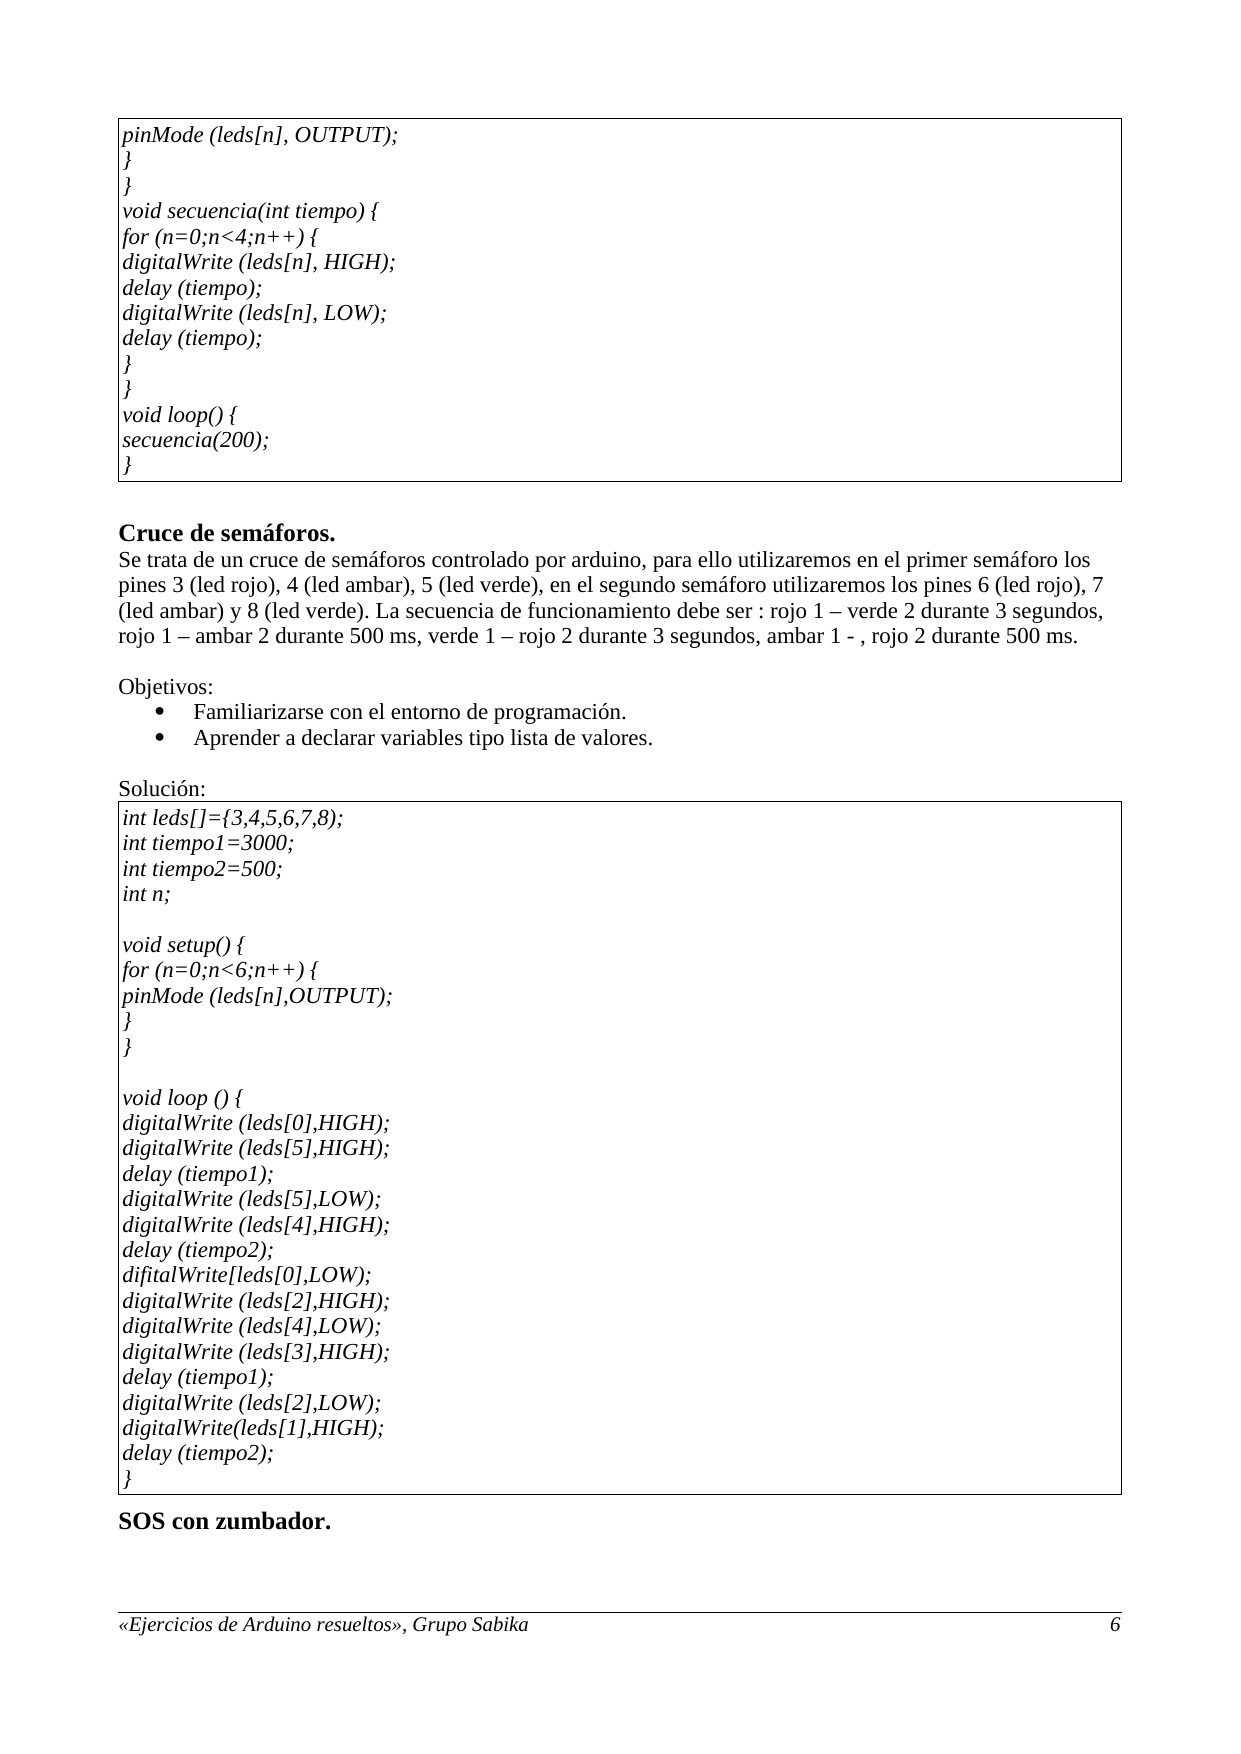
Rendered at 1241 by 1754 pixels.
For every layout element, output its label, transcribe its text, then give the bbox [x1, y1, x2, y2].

text } [119, 1462, 1121, 1494]
text } [133, 347, 1121, 372]
text int tiempo2=500; [285, 852, 1121, 877]
text delay (tiempo2); [276, 1436, 1121, 1462]
text Cruce de semáforos. [335, 519, 1122, 547]
text void loop () { [119, 1081, 1121, 1106]
text } [133, 169, 1121, 194]
text } [133, 1004, 1121, 1030]
list Aprender a declarar variables tipo lista de valores. [654, 725, 1122, 750]
text } [133, 1030, 1121, 1055]
text digitalWrite (leds[n], HIGH); [321, 245, 1121, 271]
text SOS con zumbador. [331, 1507, 1122, 1534]
text Solución: [206, 776, 1122, 801]
text digitalWrite (leds[n], LOW); [265, 296, 1121, 321]
text digitalWrite (leds[0],HIGH); [246, 1106, 1121, 1131]
text delay (tiempo1); [276, 1360, 1121, 1386]
text void loop() { [133, 398, 1121, 423]
text Objetivos: [219, 674, 1122, 699]
text pinMode (leds[n], OUTPUT); [119, 119, 1121, 143]
text secuencia(200); [240, 423, 1121, 448]
list Familiarizarse con el entorno de programación. [156, 699, 193, 725]
text delay (tiempo2); [276, 1233, 1121, 1258]
text delay (tiempo1); [276, 1157, 1121, 1182]
text int leds[]={3,4,5,6,7,8); [119, 802, 1121, 826]
text for (n=0;n<4;n++) { [321, 220, 1121, 245]
text } [119, 448, 1121, 481]
text int n; [173, 877, 1121, 903]
text void setup() { [119, 928, 1121, 953]
text digitalWrite (leds[5],LOW); [276, 1182, 1121, 1208]
text delay (tiempo); [119, 271, 1121, 296]
text digitalWrite(leds[1],HIGH); [384, 1411, 1121, 1436]
text for (n=0;n<6;n++) { [119, 953, 1121, 979]
text digitalWrite (leds[3],HIGH); [384, 1335, 1121, 1360]
text int tiempo1=3000; [297, 826, 1121, 852]
text delay (tiempo); [265, 321, 1121, 347]
text digitalWrite (leds[4],HIGH); [384, 1208, 1121, 1233]
text digitalWrite (leds[2],HIGH); [374, 1284, 1121, 1309]
text digitalWrite (leds[2],LOW); [119, 1386, 1121, 1411]
text } [119, 143, 1121, 169]
text pinMode (leds[n],OUTPUT); [321, 979, 1121, 1004]
text void secuencia(int tiempo) { [133, 194, 1121, 220]
text } [133, 372, 1121, 398]
text digitalWrite (leds[5],HIGH); [393, 1131, 1121, 1157]
list Familiarizarse con el entorno de programación. [627, 699, 1122, 725]
text difitalWrite[leds[0],LOW); [119, 1258, 1121, 1284]
text digitalWrite (leds[4],LOW); [384, 1309, 1121, 1335]
